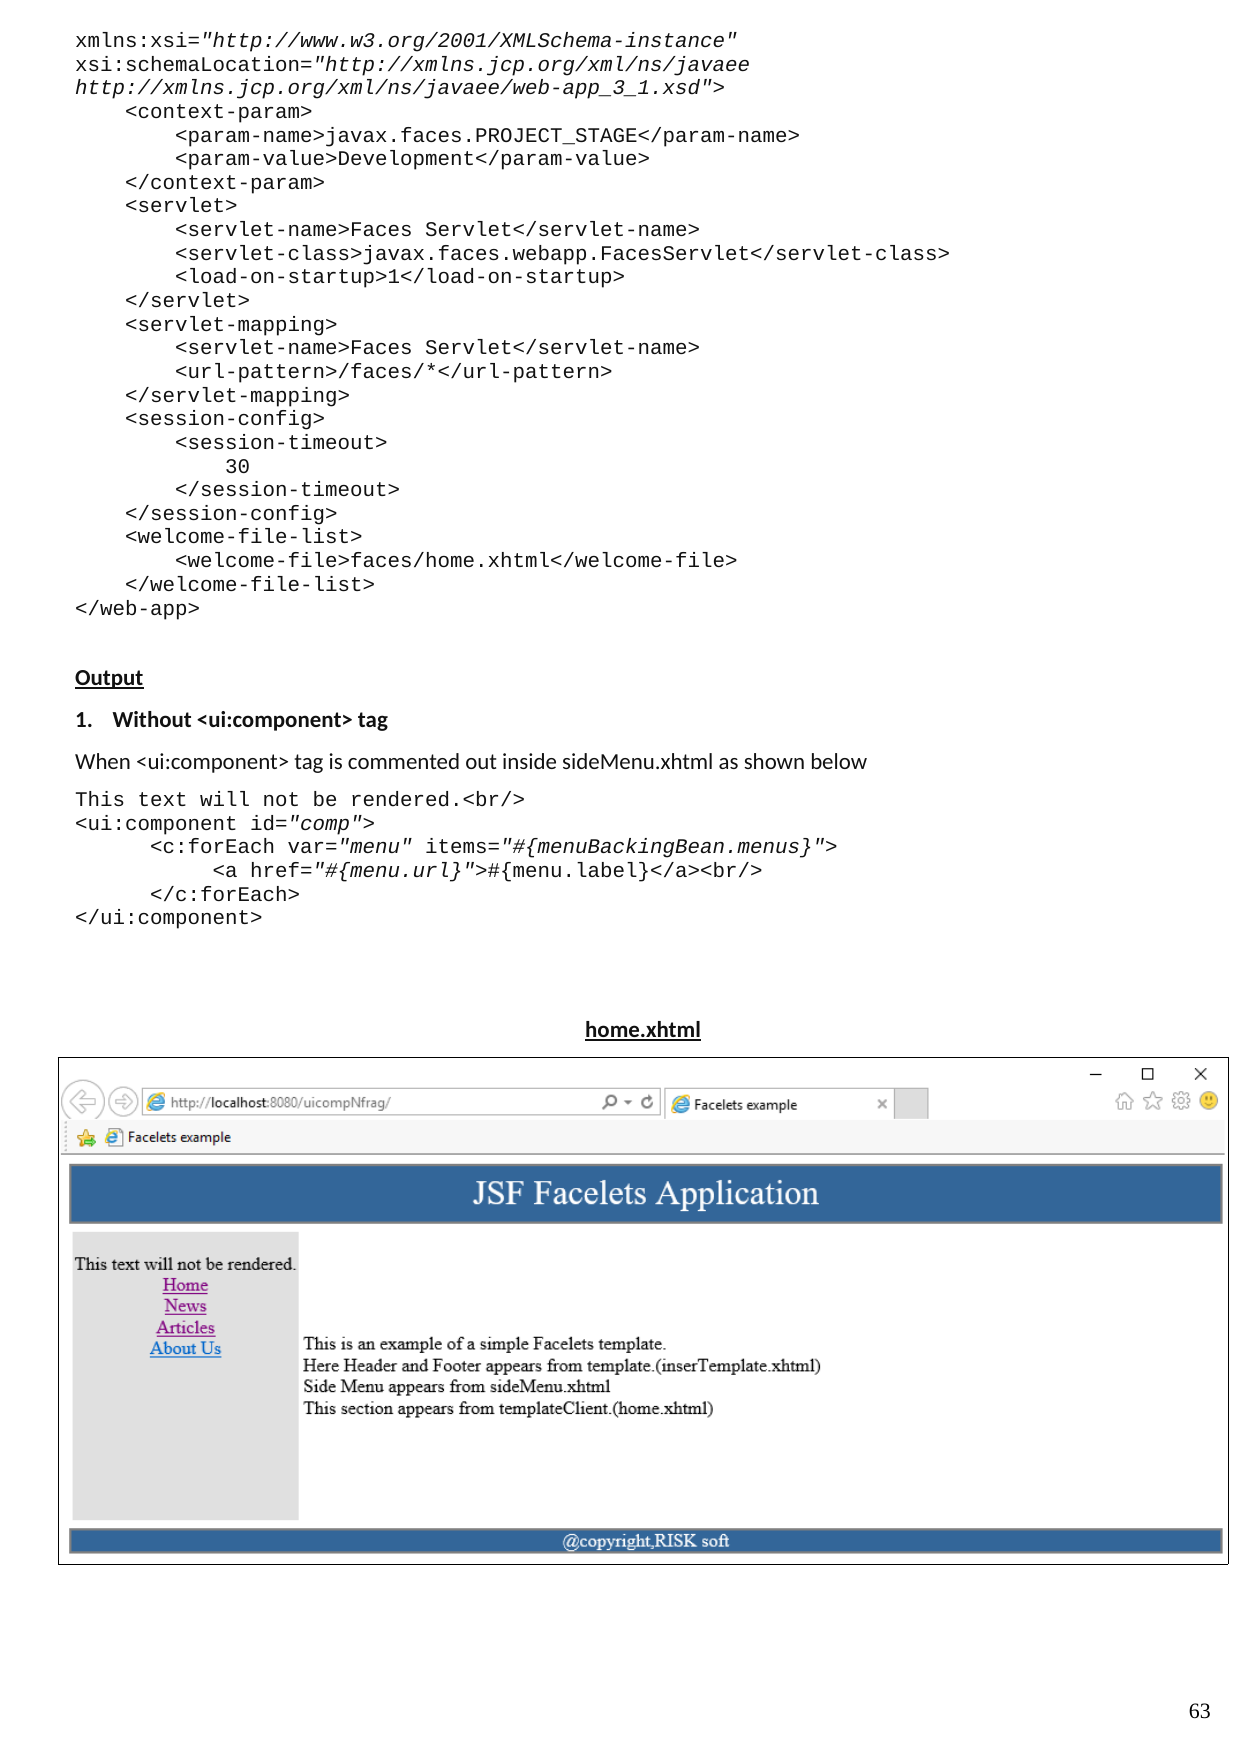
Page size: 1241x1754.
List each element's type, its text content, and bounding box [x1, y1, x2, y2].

text <param-name>javax.faces.PROJECT_STAGE</param-name> [75, 124, 1211, 148]
text </welcome-file-list> [75, 574, 1211, 597]
text <servlet-mapping> [75, 314, 1211, 337]
text 30 [75, 456, 1211, 479]
text When <ui:component> tag is commented out inside sideMenu.xhtml as shown below [75, 747, 1211, 775]
text <session-config> [75, 408, 1211, 432]
text </session-config> [75, 503, 1211, 527]
text <a href="#{menu.url}">#{menu.label}</a><br/> [75, 860, 1211, 884]
text </web-app> [75, 597, 1211, 621]
text </context-param> [75, 172, 1211, 196]
text xmlns:xsi="http://www.w3.org/2001/XMLSchema-instance" xsi:schemaLocation="http://xmlns.jcp.org/xml/ns/javaee http://xmlns.jcp.org/xml/ns/javaee/web-app_3_1.xsd"> [75, 30, 1211, 101]
text <servlet-name>Faces Servlet</servlet-name> [75, 337, 1211, 361]
text <servlet-name>Faces Servlet</servlet-name> [75, 219, 1211, 243]
text <servlet> [75, 196, 1211, 219]
text This text will not be rendered.<br/> [75, 789, 1211, 813]
text <ui:component id="comp"> [75, 813, 1211, 836]
text <c:forEach var="menu" items="#{menuBackingBean.menus}"> [75, 836, 1211, 860]
text <load-on-startup>1</load-on-startup> [75, 266, 1211, 290]
text <url-pattern>/faces/*</url-pattern> [75, 361, 1211, 385]
text </servlet> [75, 290, 1211, 314]
text <welcome-file-list> [75, 527, 1211, 550]
text <servlet-class>javax.faces.webapp.FacesServlet</servlet-class> [75, 243, 1211, 266]
text <context-param> [75, 101, 1211, 124]
text <welcome-file>faces/home.xhtml</welcome-file> [75, 550, 1211, 574]
text 1. Without <ui:component> tag [75, 705, 1211, 733]
text home.xhtml [75, 1015, 1211, 1043]
text <session-timeout> [75, 432, 1211, 456]
text </c:forEach> [75, 884, 1211, 907]
text </ui:component> [75, 907, 1211, 931]
text Output [75, 663, 1211, 691]
text </servlet-mapping> [75, 385, 1211, 408]
text <param-value>Development</param-value> [75, 148, 1211, 172]
text </session-timeout> [75, 479, 1211, 503]
